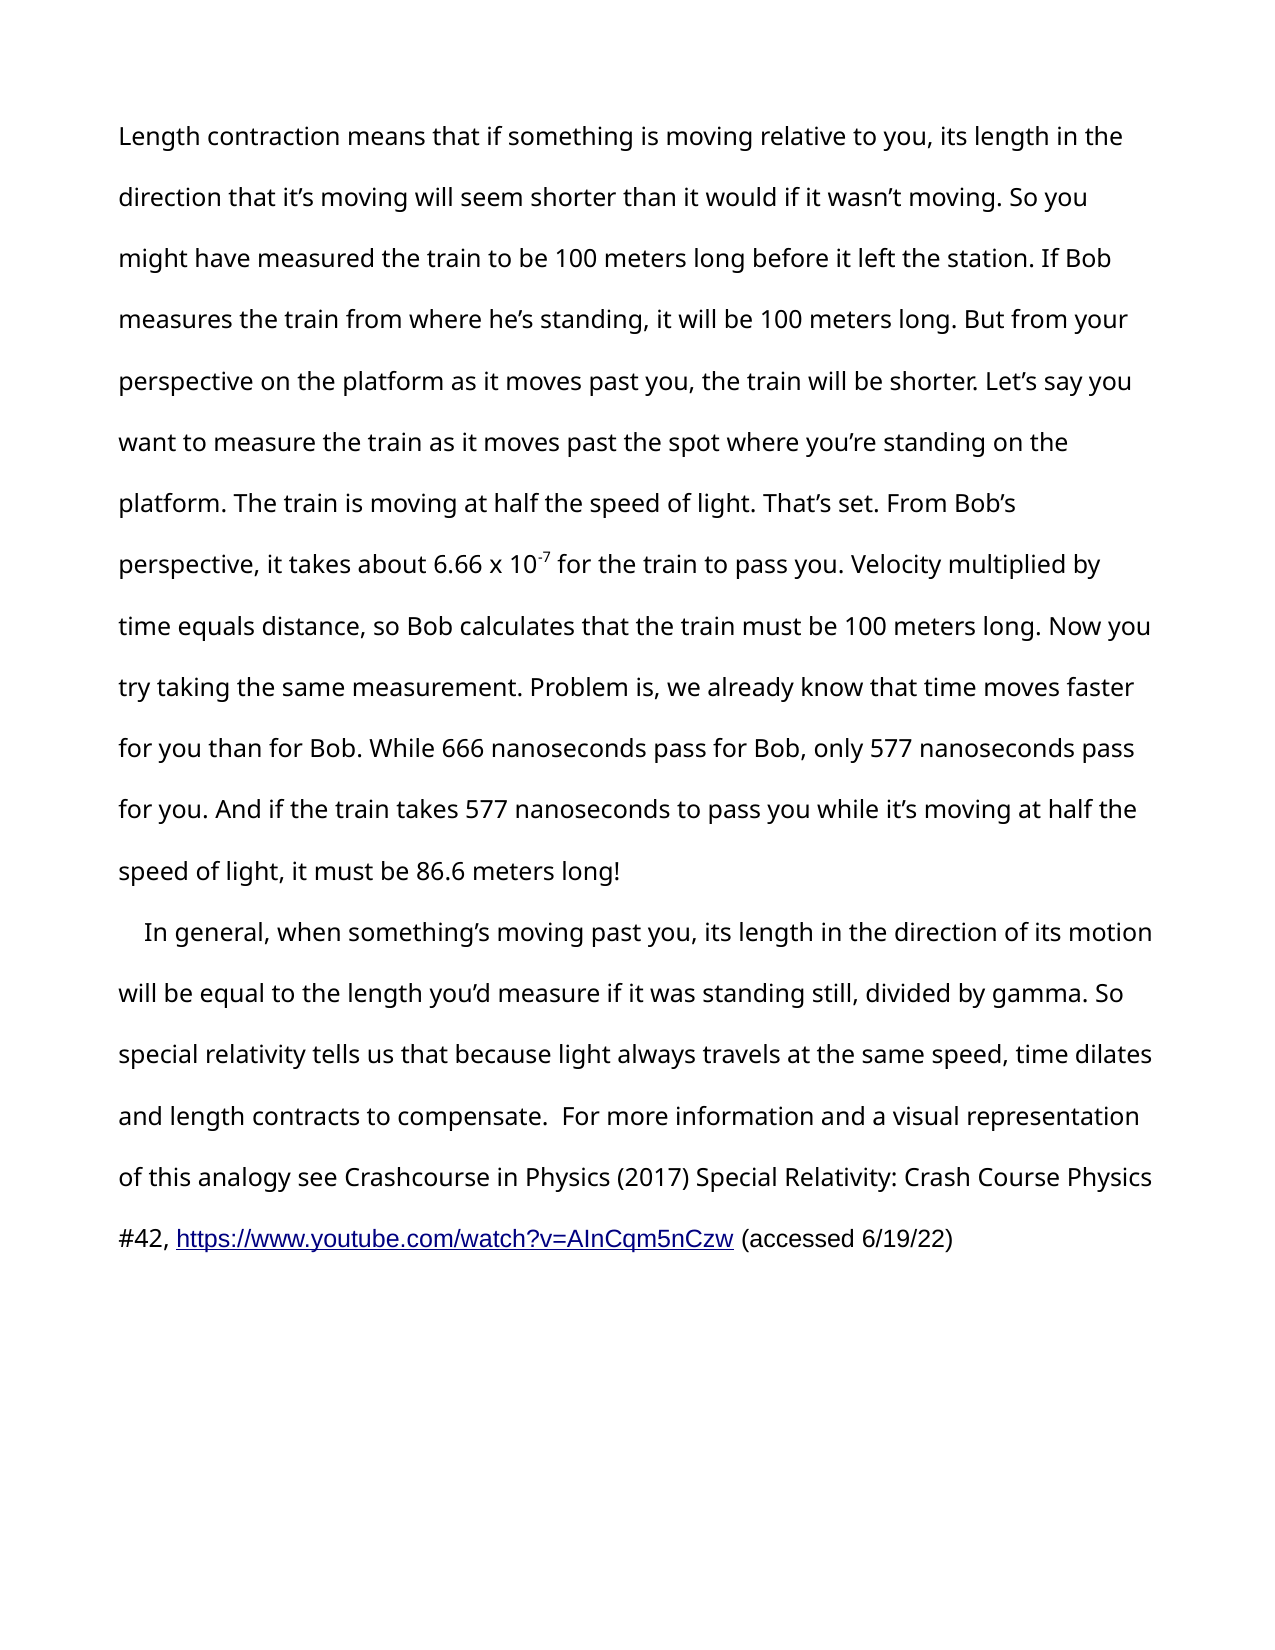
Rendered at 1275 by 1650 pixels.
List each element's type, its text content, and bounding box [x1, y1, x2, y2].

text Length contraction means that if something is moving relative to you, its length in the direction that it’s moving will seem shorter than it would if it wasn’t moving. So you might have measured the train to be 100 meters long before it left the station. If Bob measures the train from where he’s standing, it will be 100 meters long. But from your perspective on the platform as it moves past you, the train will be shorter. Let’s say you want to measure the train as it moves past the spot where you’re standing on the platform. The train is moving at half the speed of light. That’s set. From Bob’s perspective, it takes about 6.66 x 10-7 for the train to pass you. Velocity multiplied by time equals distance, so Bob calculates that the train must be 100 meters long. Now you try taking the same measurement. Problem is, we already know that time moves faster for you than for Bob. While 666 nanoseconds pass for Bob, only 577 nanoseconds pass for you. And if the train takes 577 nanoseconds to pass you while it’s moving at half the speed of light, it must be 86.6 meters long! [118, 118, 1157, 887]
text In general, when something’s moving past you, its length in the direction of its motion will be equal to the length you’d measure if it was standing still, divided by gamma. So special relativity tells us that because light always travels at the same speed, time dilates and length contracts to compensate. For more information and a visual representation of this analogy see Crashcourse in Physics (2017) Special Relativity: Crash Course Physics #42, https://www.youtube.com/watch?v=AInCqm5nCzw (accessed 6/19/22) [118, 914, 1157, 1255]
